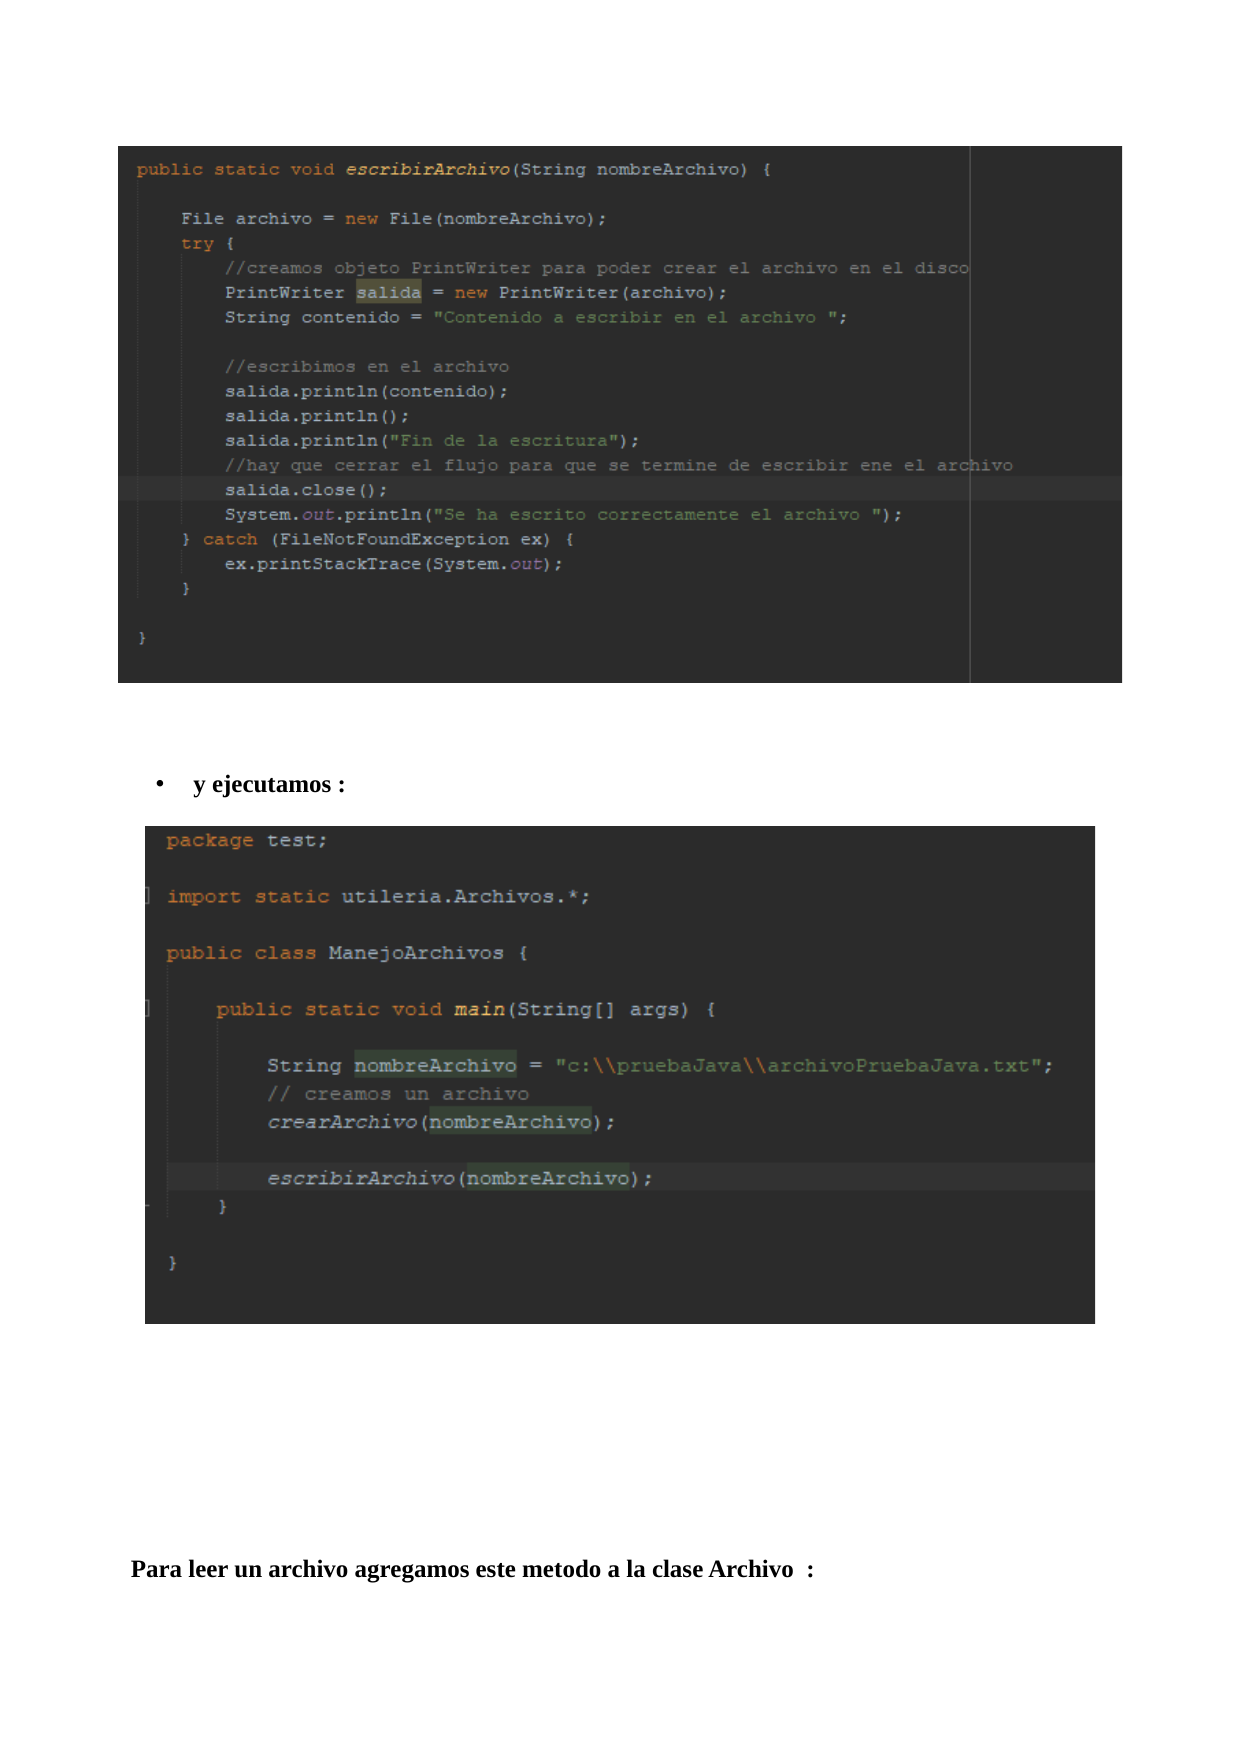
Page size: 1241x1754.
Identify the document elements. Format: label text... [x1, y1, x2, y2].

list y ejecutamos : [156, 769, 1122, 798]
picture [145, 826, 1096, 1324]
text Para leer un archivo agregamos este metodo a la clase Archivo : [118, 1554, 1122, 1582]
picture [118, 146, 1123, 683]
